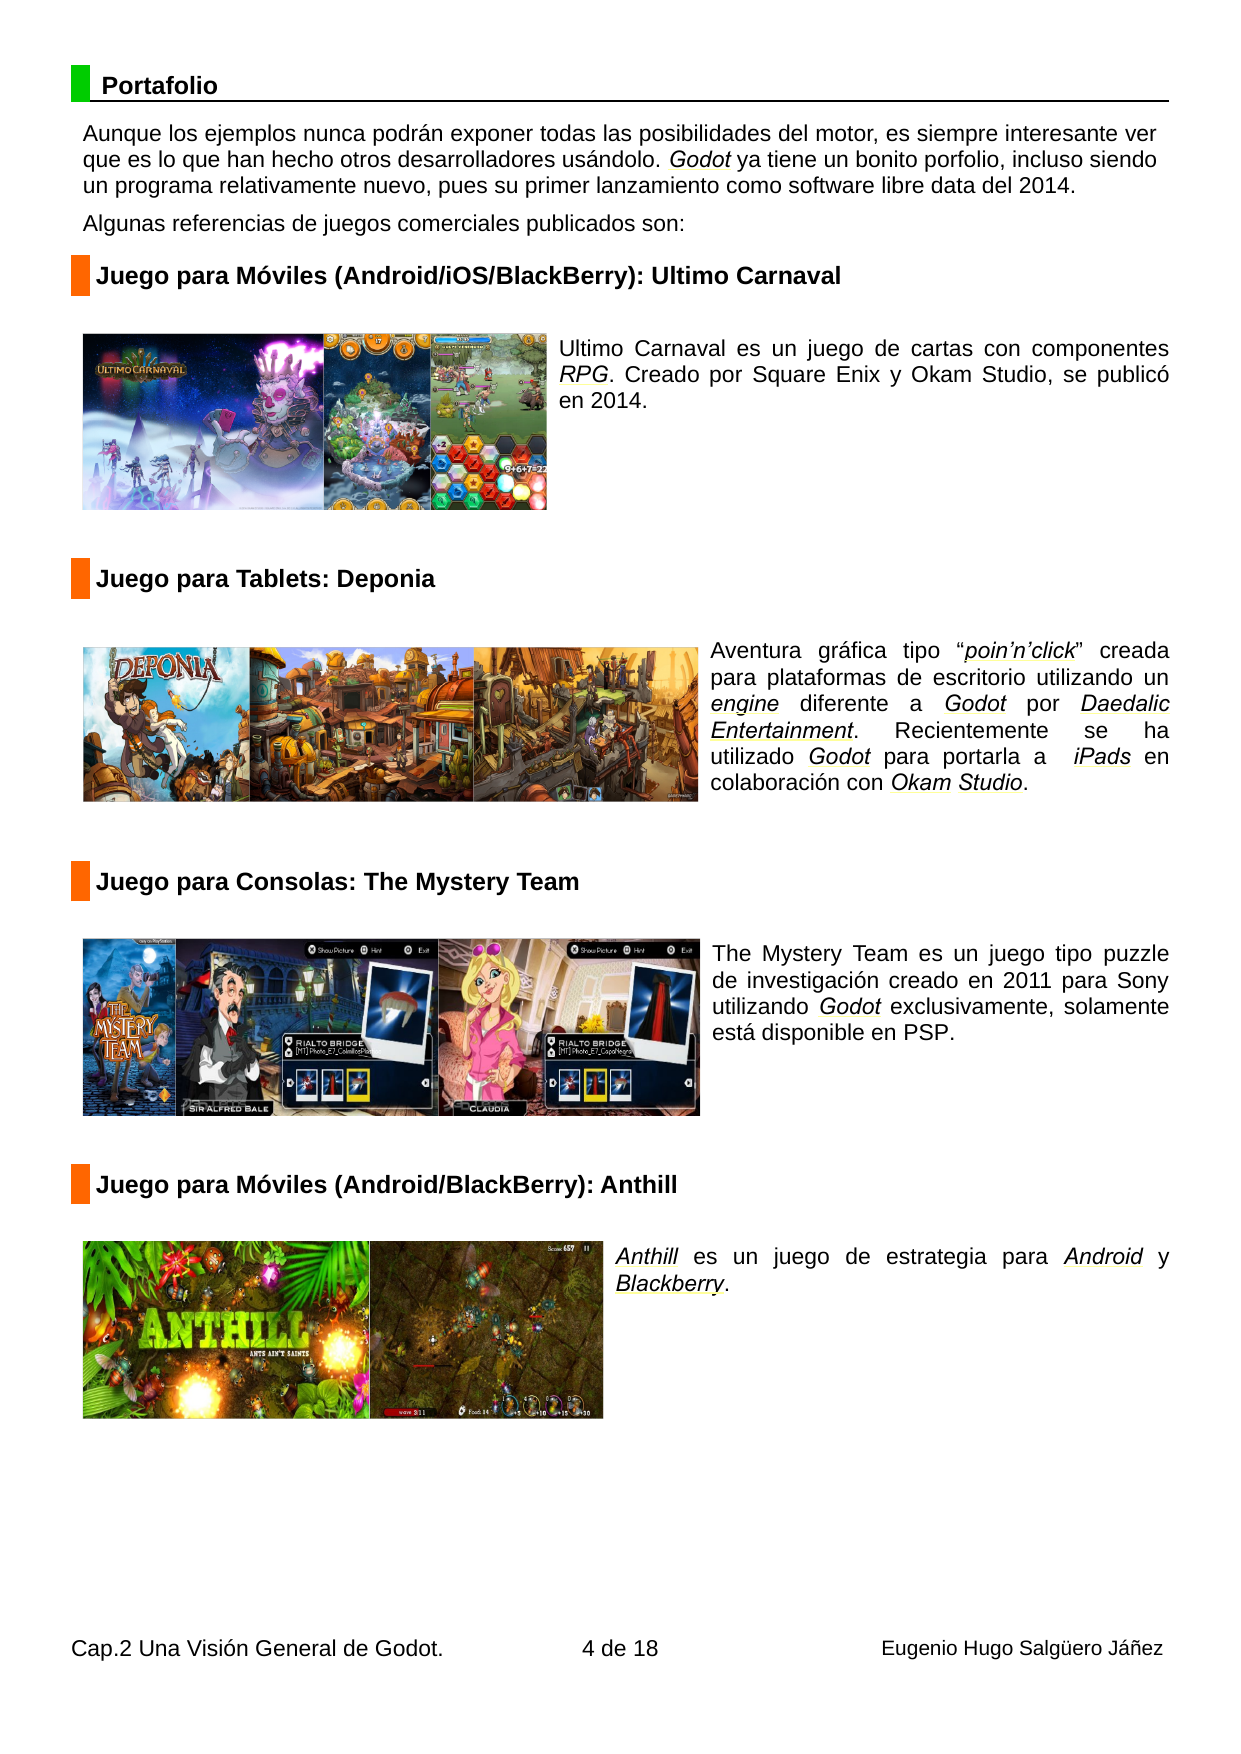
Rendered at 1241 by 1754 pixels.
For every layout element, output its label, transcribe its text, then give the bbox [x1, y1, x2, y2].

subtitle Juego para Móviles (Android/iOS/BlackBerry): Ultimo Carnaval [90, 255, 1169, 296]
picture [82, 938, 700, 1116]
text Algunas referencias de juegos comerciales publicados son: [83, 210, 1158, 237]
text Anthill es un juego de estrategia para Android y Blackberry. [604, 1243, 1169, 1296]
picture [82, 332, 547, 510]
subtitle Juego para Móviles (Android/BlackBerry): Anthill [90, 1164, 1169, 1204]
text Aunque los ejemplos nunca podrán exponer todas las posibilidades del motor, es siempre interesante ver que es lo que han hecho otros desarrolladores usándolo. Godot ya tiene un bonito porfolio, incluso siendo un programa relativamente nuevo, pues su primer lanzamiento como software libre data del 2014. [83, 119, 1158, 198]
picture [82, 1241, 604, 1419]
picture [82, 646, 699, 802]
subtitle Juego para Consolas: The Mystery Team [90, 861, 1169, 901]
subtitle Portafolio [90, 65, 1169, 100]
text Ultimo Carnaval es un juego de cartas con componentes RPG. Creado por Square Enix y Okam Studio, se publicó en 2014. [547, 335, 1169, 414]
text The Mystery Team es un juego tipo puzzle de investigación creado en 2011 para Sony utilizando Godot exclusivamente, solamente está disponible en PSP. [700, 940, 1169, 1046]
text Aventura gráfica tipo “poin’n’click” creada para plataformas de escritorio utilizando un engine diferente a Godot por Daedalic Entertainment. Recientemente se ha utilizado Godot para portarla a iPads en colaboración con Okam Studio. [71, 637, 1169, 796]
subtitle Juego para Tablets: Deponia [90, 558, 1169, 599]
